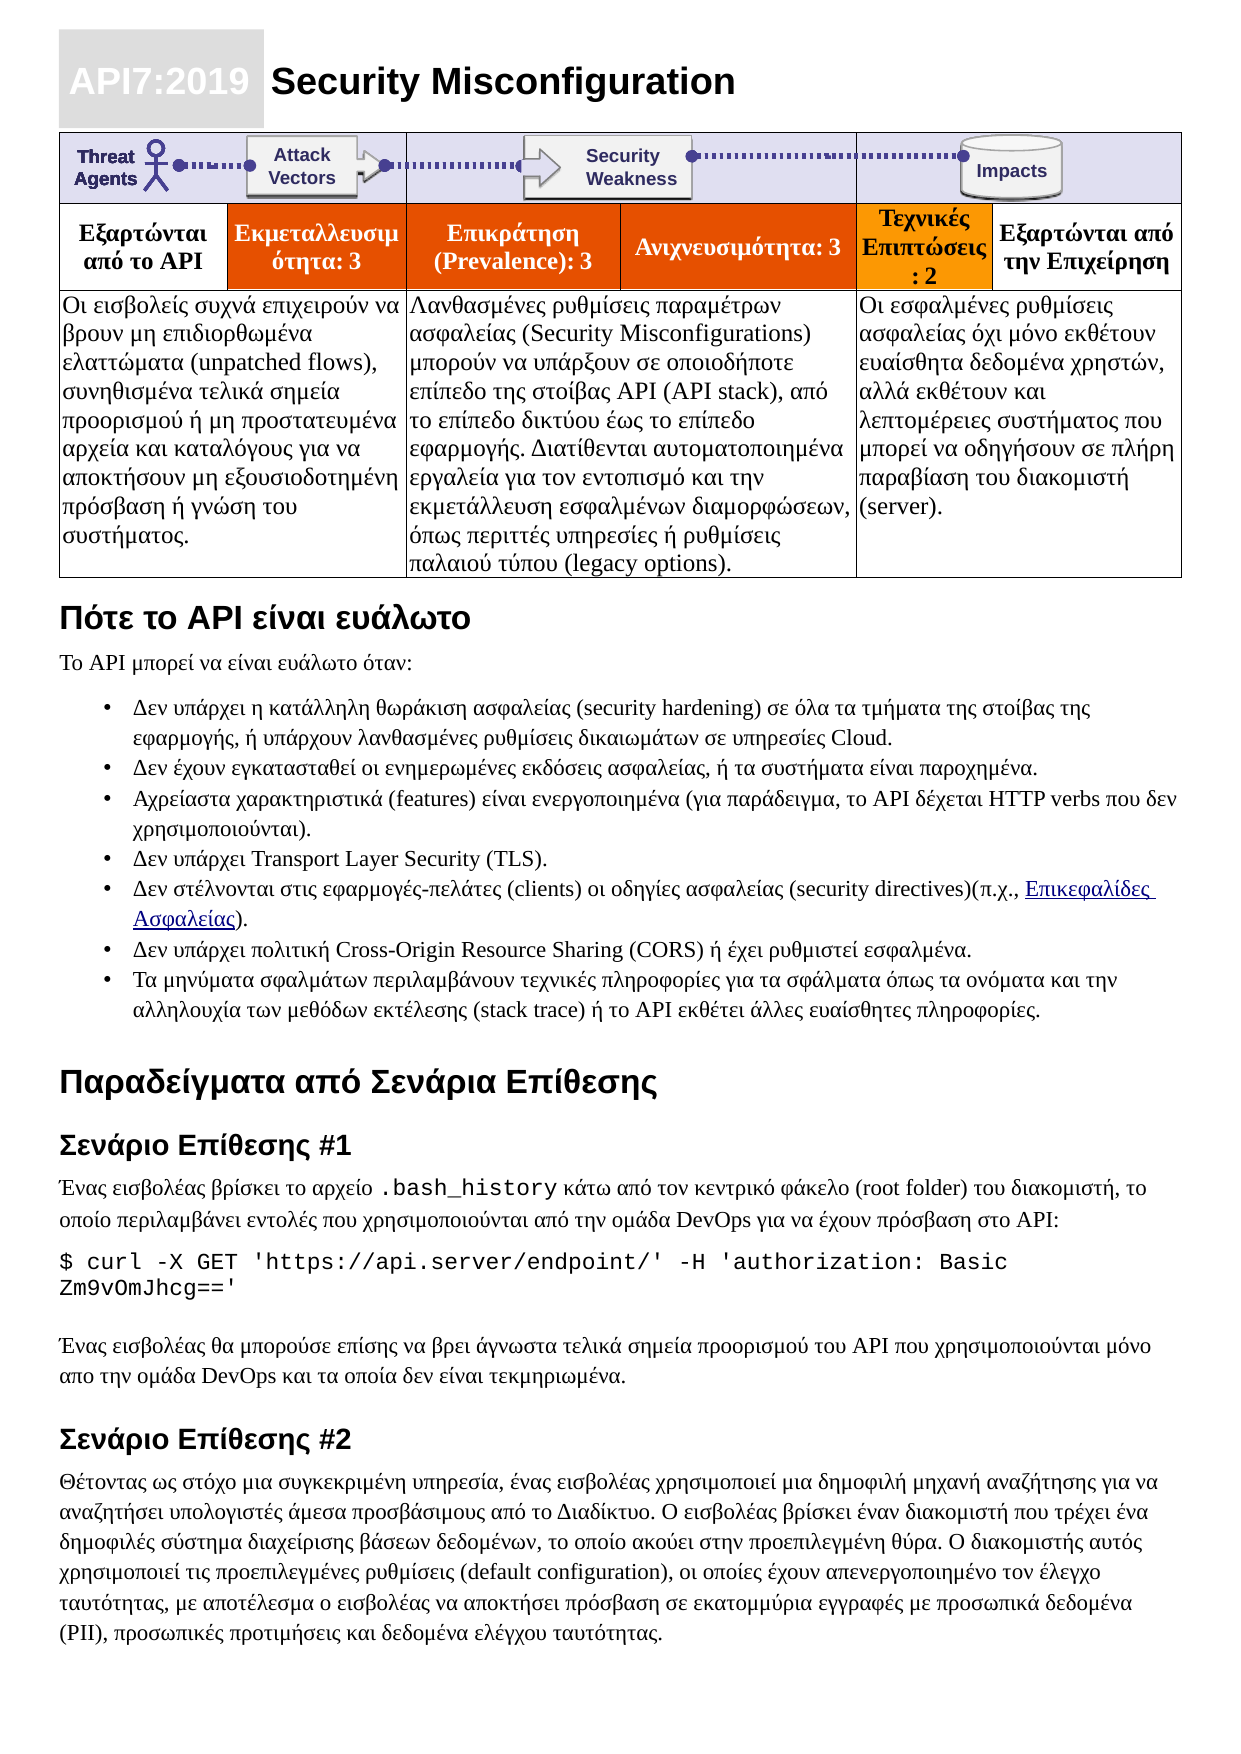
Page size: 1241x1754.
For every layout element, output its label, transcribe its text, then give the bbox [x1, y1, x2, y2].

list Δεν υπάρχει πολιτική Cross-Origin Resource Sharing (CORS) ή έχει ρυθμιστεί εσφαλμένα. [103, 936, 1181, 962]
text Θέτοντας ως στόχο μια συγκεκριμένη υπηρεσία, ένας εισβολέας χρησιμοποιεί μια δημοφιλή μηχανή αναζήτησης για να αναζητήσει υπολογιστές άμεσα προσβάσιμους από το Διαδίκτυο. Ο εισβολέας βρίσκει έναν διακομιστή που τρέχει ένα δημοφιλές σύστημα διαχείρισης βάσεων δεδομένων, το οποίο ακούει στην προεπιλεγμένη θύρα. Ο διακομιστής αυτός χρησιμοποιεί τις προεπιλεγμένες ρυθμίσεις (default configuration), οι οποίες έχουν απενεργοποιημένο τον έλεγχο ταυτότητας, με αποτέλεσμα ο εισβολέας να αποκτήσει πρόσβαση σε εκατομμύρια εγγραφές με προσωπικά δεδομένα (PII), προσωπικές προτιμήσεις και δεδομένα ελέγχου ταυτότητας. [59, 1468, 1181, 1645]
text $ curl -X GET 'https://api.server/endpoint/' -H 'authorization: Basic Zm9vOmJhcg==' [59, 1251, 1181, 1302]
table_cell Ανιχνευσιμότητα: 3 [621, 204, 856, 289]
list Δεν στέλνονται στις εφαρμογές-πελάτες (clients) οι οδηγίες ασφαλείας (security directives)(π.χ., Επικεφαλίδες Ασφαλείας). [103, 875, 1181, 932]
table_header [992, 133, 1181, 203]
text Ένας εισβολέας βρίσκει το αρχείο .bash_history κάτω από τον κεντρικό φάκελο (root folder) του διακομιστή, το οποίο περιλαμβάνει εντολές που χρησιμοποιούνται από την ομάδα DevOps για να έχουν πρόσβαση στο API: [59, 1174, 1181, 1232]
table_header [620, 133, 856, 203]
subtitle Σενάριο Επίθεσης #1 [59, 1127, 1181, 1161]
table_header [857, 133, 992, 203]
subtitle Πότε το API είναι ευάλωτο [59, 598, 1181, 637]
table_header [60, 133, 227, 203]
table_cell Λανθασμένες ρυθμίσεις παραμέτρων ασφαλείας (Security Misconfigurations) μπορούν να υπάρξουν σε οποιοδήποτε επίπεδο της στοίβας API (API stack), από το επίπεδο δικτύου έως το επίπεδο εφαρμογής. Διατίθενται αυτοματοποιημένα εργαλεία για τον εντοπισμό και την εκμετάλλευση εσφαλμένων διαμορφώσεων, όπως περιττές υπηρεσίες ή ρυθμίσεις παλαιού τύπου (legacy options). [407, 291, 856, 577]
subtitle Παραδείγματα από Σενάρια Επίθεσης [59, 1062, 1181, 1100]
table_header [407, 133, 620, 203]
text Ένας εισβολέας θα μπορούσε επίσης να βρει άγνωστα τελικά σημεία προορισμού του API που χρησιμοποιούνται μόνο απο την ομάδα DevOps και τα οποία δεν είναι τεκμηριωμένα. [59, 1332, 1181, 1388]
table_cell Εξαρτώνται από το API [60, 204, 227, 289]
list Δεν υπάρχει Transport Layer Security (TLS). [103, 845, 1181, 871]
text Το API μπορεί να είναι ευάλωτο όταν: [59, 649, 1181, 676]
list Αχρείαστα χαρακτηριστικά (features) είναι ενεργοποιημένα (για παράδειγμα, το API δέχεται HTTP verbs που δεν χρησιμοποιούνται). [103, 785, 1181, 841]
table_cell Τεχνικές Επιπτώσεις: 2 [857, 204, 992, 289]
list Δεν υπάρχει η κατάλληλη θωράκιση ασφαλείας (security hardening) σε όλα τα τμήματα της στοίβας της εφαρμογής, ή υπάρχουν λανθασμένες ρυθμίσεις δικαιωμάτων σε υπηρεσίες Cloud. [103, 694, 1181, 751]
table_cell Εκμεταλλευσιμότητα: 3 [228, 204, 406, 289]
table_cell Οι εσφαλμένες ρυθμίσεις ασφαλείας όχι μόνο εκθέτουν ευαίσθητα δεδομένα χρηστών, αλλά εκθέτουν και λεπτομέρειες συστήματος που μπορεί να οδηγήσουν σε πλήρη παραβίαση του διακομιστή (server). [857, 291, 1181, 577]
list Δεν έχουν εγκατασταθεί οι ενημερωμένες εκδόσεις ασφαλείας, ή τα συστήματα είναι παροχημένα. [103, 754, 1181, 781]
subtitle Σενάριο Επίθεσης #2 [59, 1422, 1181, 1455]
table_cell Επικράτηση (Prevalence): 3 [407, 204, 620, 289]
list Τα μηνύματα σφαλμάτων περιλαμβάνουν τεχνικές πληροφορίες για τα σφάλματα όπως τα ονόματα και την αλληλουχία των μεθόδων εκτέλεσης (stack trace) ή το API εκθέτει άλλες ευαίσθητες πληροφορίες. [103, 966, 1181, 1022]
table_cell Εξαρτώνται από την Επιχείρηση [993, 204, 1181, 289]
table_header [227, 133, 406, 203]
table_cell Οι εισβολείς συχνά επιχειρούν να βρουν μη επιδιορθωμένα ελαττώματα (unpatched flows), συνηθισμένα τελικά σημεία προορισμού ή μη προστατευμένα αρχεία και καταλόγους για να αποκτήσουν μη εξουσιοδοτημένη πρόσβαση ή γνώση του συστήματος. [60, 291, 406, 577]
